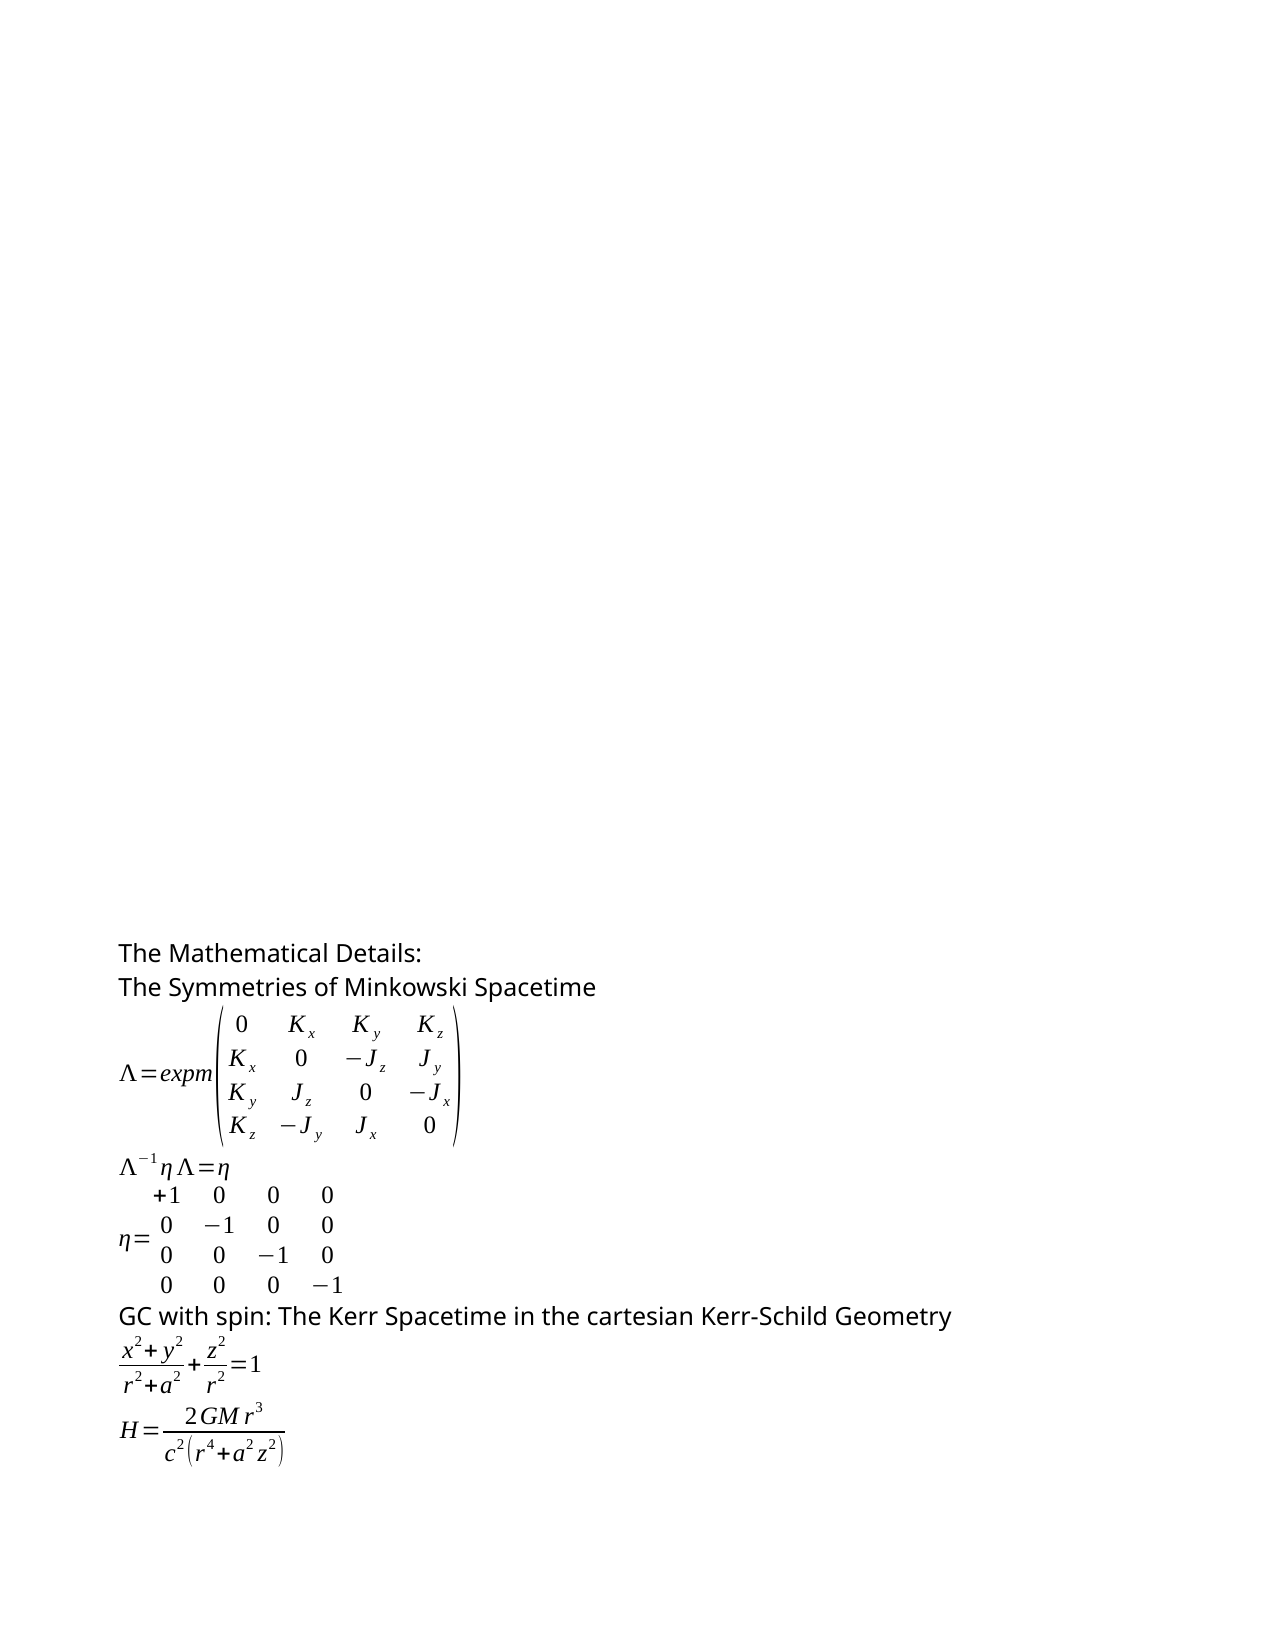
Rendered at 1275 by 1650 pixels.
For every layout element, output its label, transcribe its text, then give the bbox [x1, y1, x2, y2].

text The Mathematical Details: [118, 936, 1157, 970]
text The Symmetries of Minkowski Spacetime [118, 970, 1157, 1004]
text GC with spin: The Kerr Spacetime in the cartesian Kerr-Schild Geometry [118, 1298, 1157, 1332]
